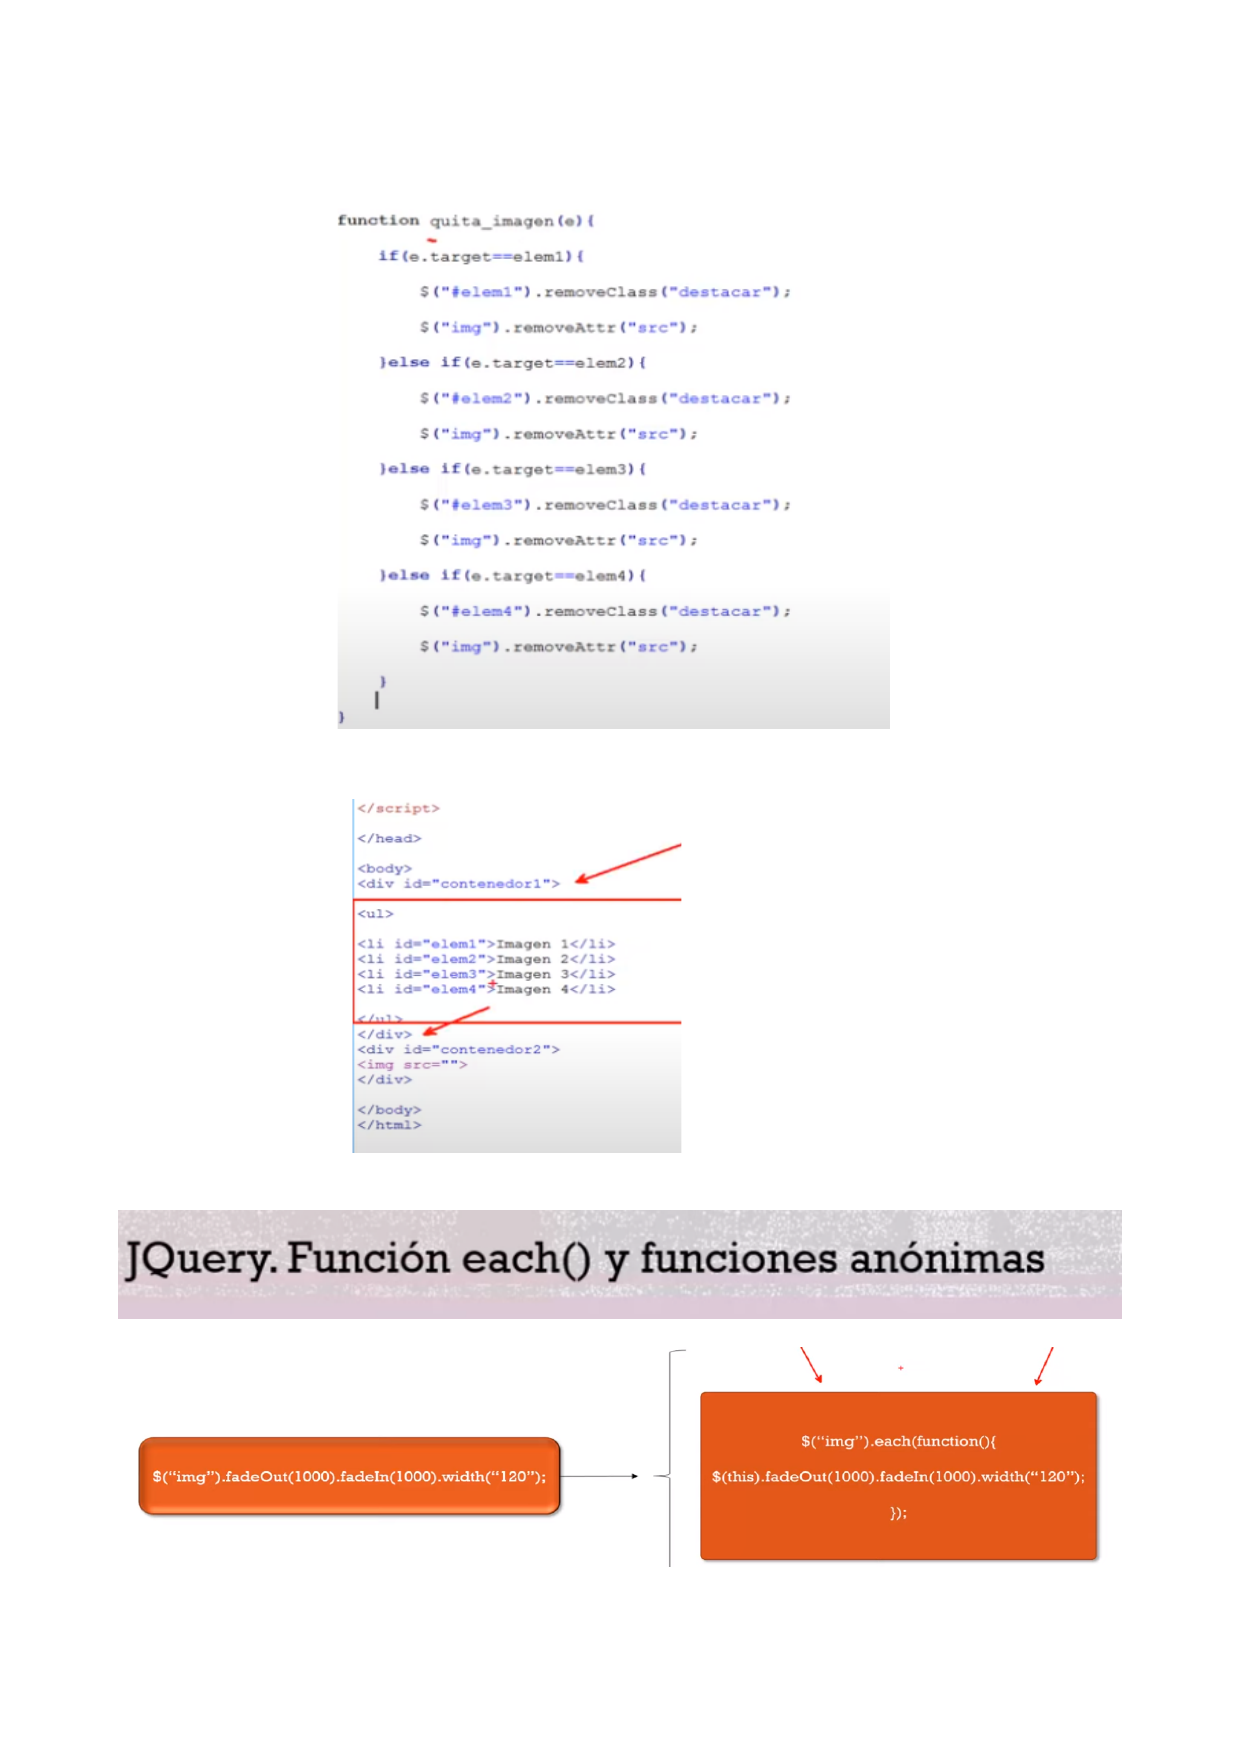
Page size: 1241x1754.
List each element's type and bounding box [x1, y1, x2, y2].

picture [337, 208, 890, 729]
picture [118, 1210, 1122, 1319]
picture [131, 1347, 1109, 1567]
picture [352, 799, 682, 1153]
